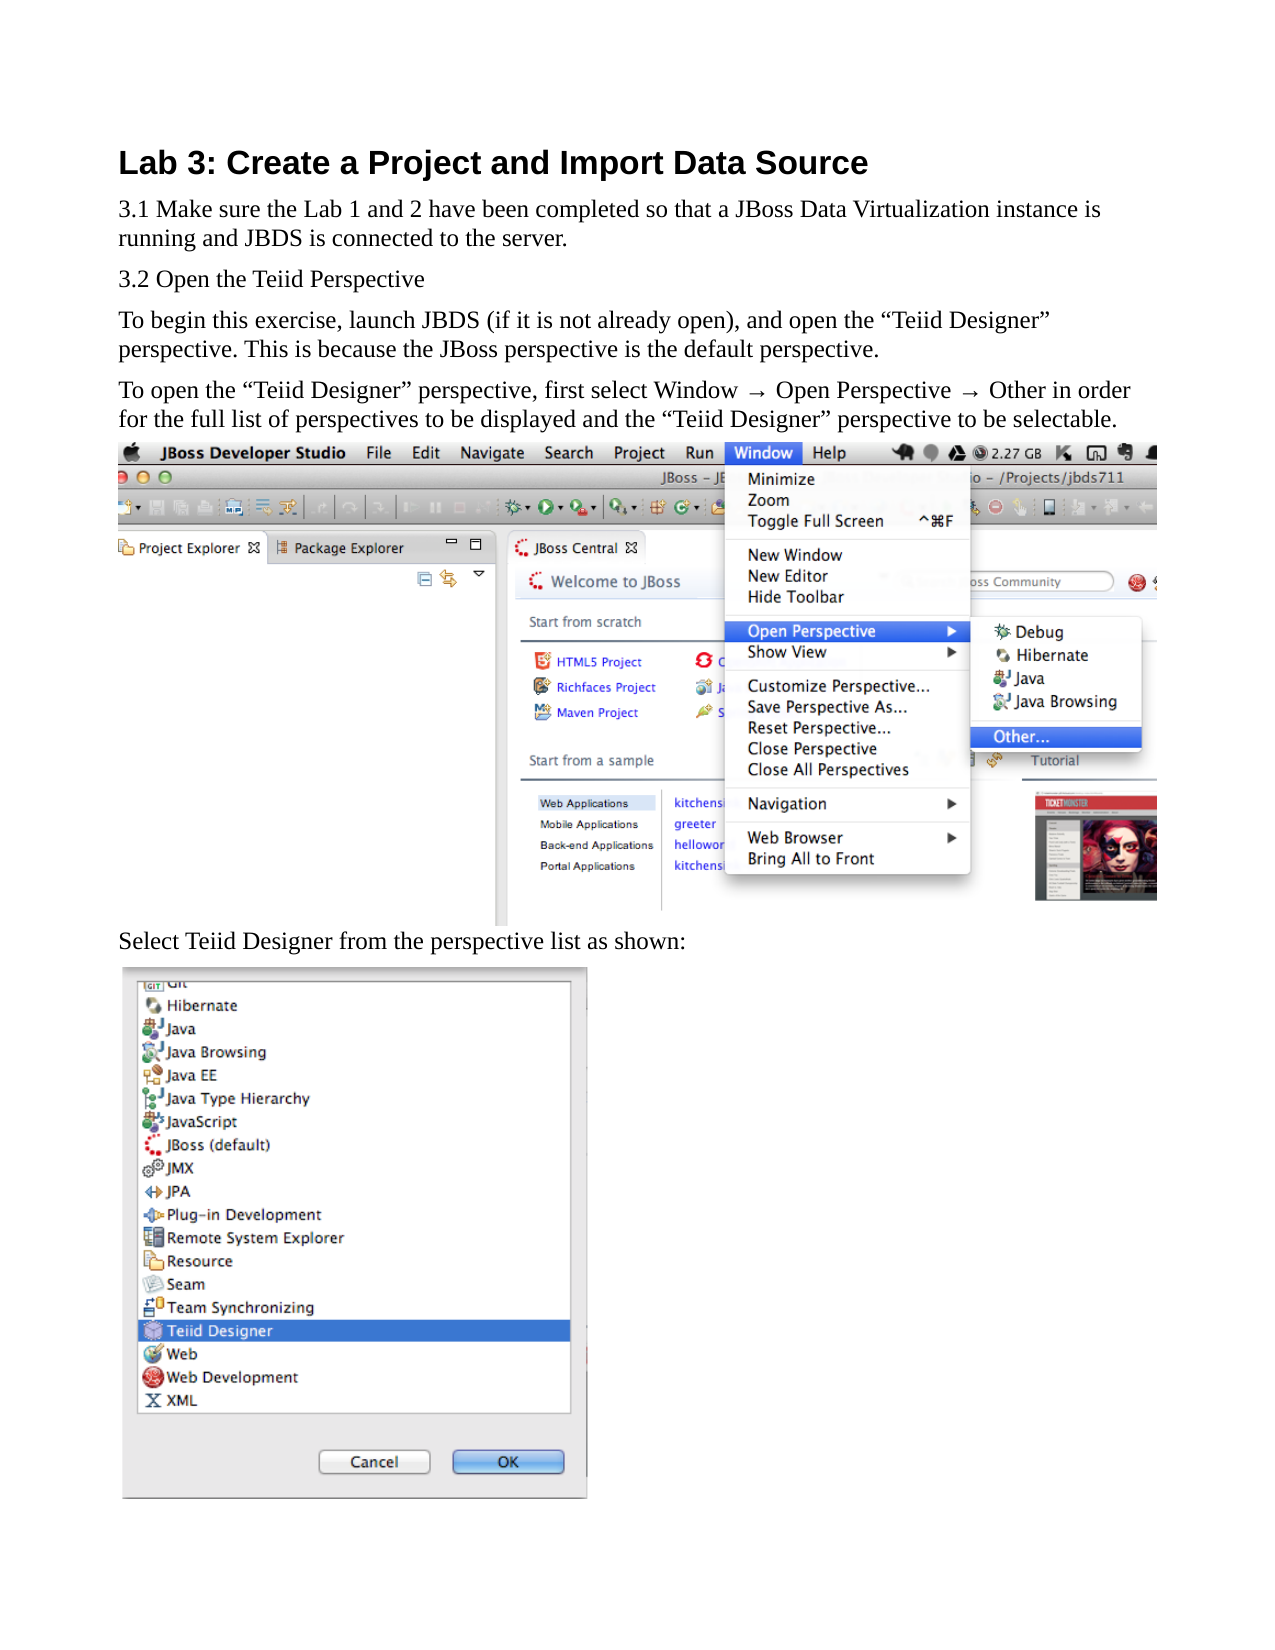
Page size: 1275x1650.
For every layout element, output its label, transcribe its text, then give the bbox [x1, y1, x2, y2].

picture [118, 442, 1157, 926]
text Select Teiid Designer from the perspective list as shown: [118, 926, 1157, 954]
text 3.2 Open the Teiid Perspective [118, 264, 1157, 293]
text To open the “Teiid Designer” perspective, first select Window → Open Perspective → Other in order for the full list of perspectives to be displayed and the “Teiid Designer” perspective to be selectable. [118, 376, 1157, 433]
picture [122, 967, 588, 1499]
subtitle Lab 3: Create a Project and Import Data Source [118, 143, 1157, 182]
text 3.1 Make sure the Lab 1 and 2 have been completed so that a JBoss Data Virtualization instance is running and JBDS is connected to the server. [118, 194, 1157, 252]
text To begin this exercise, launch JBDS (if it is not already open), and open the “Teiid Designer” perspective. This is because the JBoss perspective is the default perspective. [118, 306, 1157, 363]
